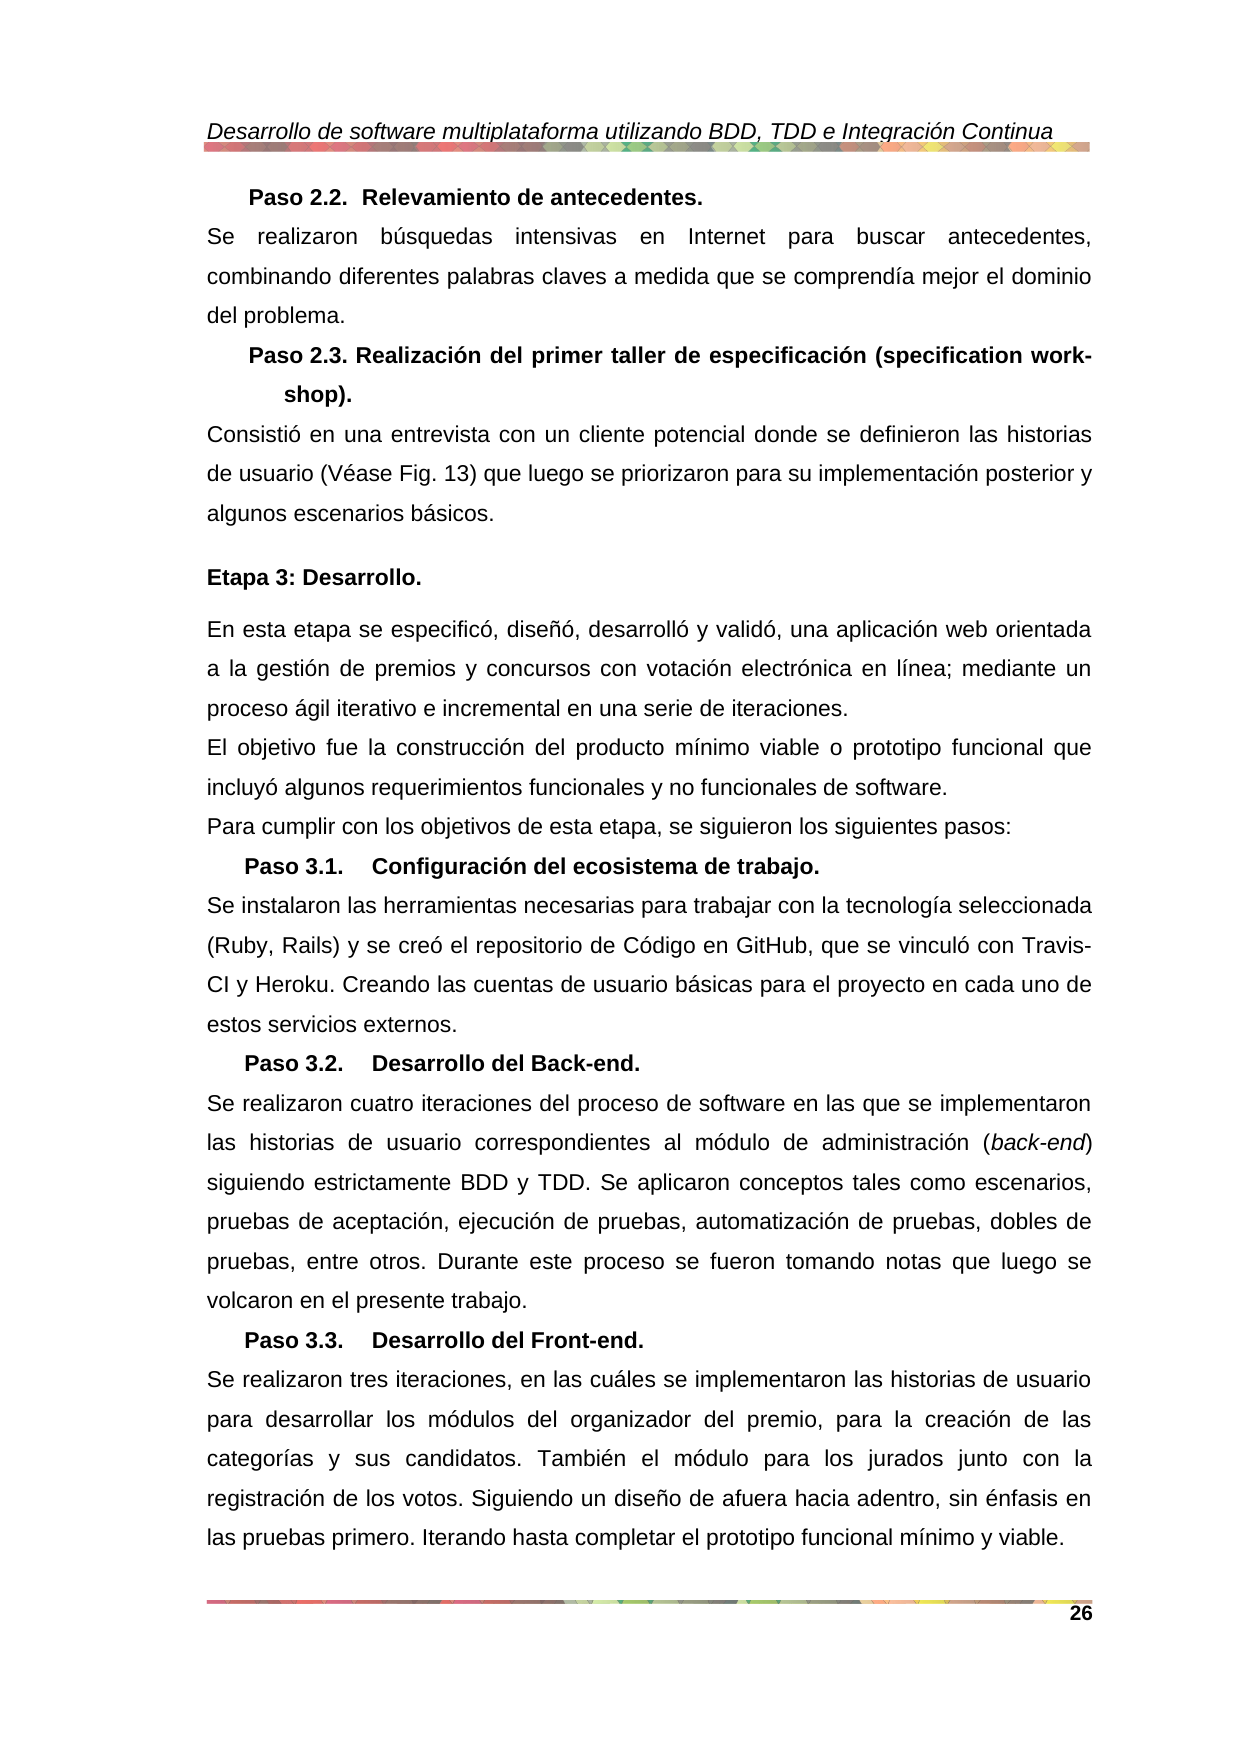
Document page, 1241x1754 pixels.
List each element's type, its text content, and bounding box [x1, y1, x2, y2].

text [206, 1600, 1093, 1604]
text Consistió en una entrevista con un cliente potencial donde se definieron las historias de usuario (Véase Fig. 13) que luego se priorizaron para su implementación posterior y algunos escenarios básicos. [207, 421, 1093, 526]
text Se instalaron las herramientas necesarias para trabajar con la tecnología seleccionada (Ruby, Rails) y se creó el repositorio de Código en GitHub, que se vinculó con Travis-CI y Heroku. Creando las cuentas de usuario básicas para el proyecto en cada uno de estos servicios externos. [207, 892, 1093, 1037]
list Relevamiento de antecedentes. [242, 184, 1093, 210]
text En esta etapa se especificó, diseñó, desarrolló y validó, una aplicación web orientada a la gestión de premios y concursos con votación electrónica en línea; mediante un proceso ágil iterativo e incremental en una serie de iteraciones. [207, 616, 1093, 721]
subtitle Etapa 3: Desarrollo. [207, 564, 1093, 590]
text Se realizaron cuatro iteraciones del proceso de software en las que se implementaron las historias de usuario correspondientes al módulo de administración (back-end) siguiendo estrictamente BDD y TDD. Se aplicaron conceptos tales como escenarios, pruebas de aceptación, ejecución de pruebas, automatización de pruebas, dobles de pruebas, entre otros. Durante este proceso se fueron tomando notas que luego se volcaron en el presente trabajo. [207, 1090, 1093, 1313]
text Se realizaron tres iteraciones, en las cuáles se implementaron las historias de usuario para desarrollar los módulos del organizador del premio, para la creación de las categorías y sus candidatos. También el módulo para los jurados junto con la registración de los votos. Siguiendo un diseño de afuera hacia adentro, sin énfasis en las pruebas primero. Iterando hasta completar el prototipo funcional mínimo y viable. [207, 1366, 1093, 1550]
list Desarrollo del Back-end. [244, 1050, 1093, 1077]
list Configuración del ecosistema de trabajo. [244, 853, 1093, 879]
list Desarrollo del Front-end. [244, 1327, 1093, 1353]
text Para cumplir con los objetivos de esta etapa, se siguieron los siguientes pasos: [207, 813, 1093, 840]
text [203, 142, 1090, 152]
text Se realizaron búsquedas intensivas en Internet para buscar antecedentes, combinando diferentes palabras claves a medida que se comprendía mejor el dominio del problema. [207, 223, 1093, 328]
text El objetivo fue la construcción del producto mínimo viable o prototipo funcional que incluyó algunos requerimientos funcionales y no funcionales de software. [207, 734, 1093, 800]
list Realización del primer taller de especificación (specification work-shop). [242, 342, 1093, 407]
